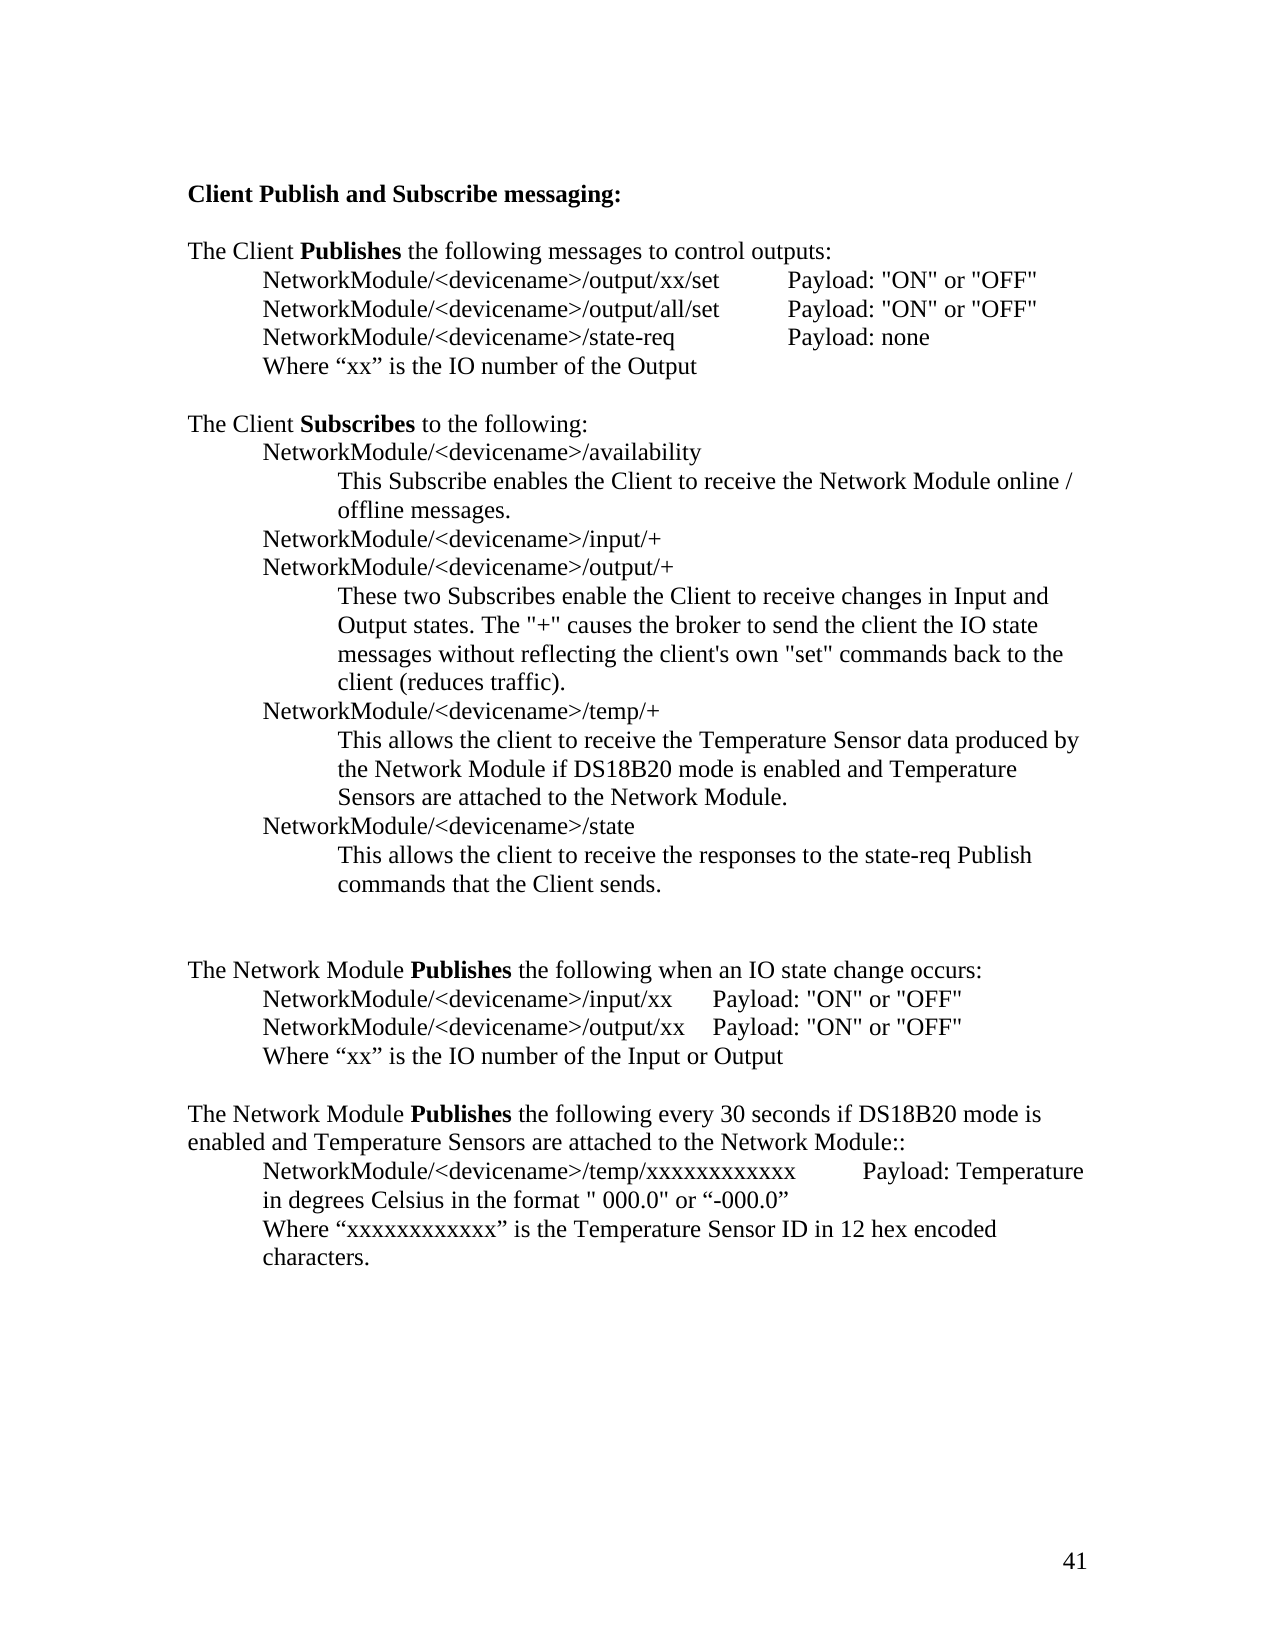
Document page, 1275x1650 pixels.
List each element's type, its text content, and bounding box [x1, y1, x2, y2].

text The Client Publishes the following messages to control outputs: [187, 236, 1087, 265]
text NetworkModule/<devicename>/output/xx/set Payload: "ON" or "OFF" [262, 265, 1087, 294]
text The Network Module Publishes the following when an IO state change occurs: [187, 955, 1087, 984]
text NetworkModule/<devicename>/temp/+ [262, 696, 1087, 725]
text NetworkModule/<devicename>/output/+ [262, 552, 1087, 581]
text The Network Module Publishes the following every 30 seconds if DS18B20 mode is enabled and Temperature Sensors are attached to the Network Module:: [187, 1099, 1087, 1156]
text NetworkModule/<devicename>/output/all/set Payload: "ON" or "OFF" [262, 294, 1087, 322]
text NetworkModule/<devicename>/state [262, 811, 1087, 840]
text These two Subscribes enable the Client to receive changes in Input and Output states. The "+" causes the broker to send the client the IO state messages without reflecting the client's own "set" commands back to the client (reduces traffic). [337, 581, 1087, 696]
text NetworkModule/<devicename>/input/+ [262, 524, 1087, 552]
text Where “xx” is the IO number of the Output [262, 351, 1087, 380]
text NetworkModule/<devicename>/temp/xxxxxxxxxxxx Payload: Temperature in degrees Celsius in the format " 000.0" or “-000.0” [262, 1156, 1087, 1214]
text Where “xxxxxxxxxxxx” is the Temperature Sensor ID in 12 hex encoded characters. [262, 1214, 1087, 1271]
text NetworkModule/<devicename>/availability [262, 437, 1087, 466]
text NetworkModule/<devicename>/output/xx Payload: "ON" or "OFF" [262, 1012, 1087, 1041]
text Where “xx” is the IO number of the Input or Output [262, 1041, 1087, 1070]
text This Subscribe enables the Client to receive the Network Module online / offline messages. [337, 466, 1087, 524]
text NetworkModule/<devicename>/input/xx Payload: "ON" or "OFF" [262, 984, 1087, 1012]
text The Client Subscribes to the following: [187, 409, 1087, 437]
text This allows the client to receive the responses to the state-req Publish commands that the Client sends. [337, 840, 1087, 897]
text NetworkModule/<devicename>/state-req Payload: none [262, 322, 1087, 351]
text Client Publish and Subscribe messaging: [187, 179, 1087, 207]
text This allows the client to receive the Temperature Sensor data produced by the Network Module if DS18B20 mode is enabled and Temperature Sensors are attached to the Network Module. [337, 725, 1087, 811]
